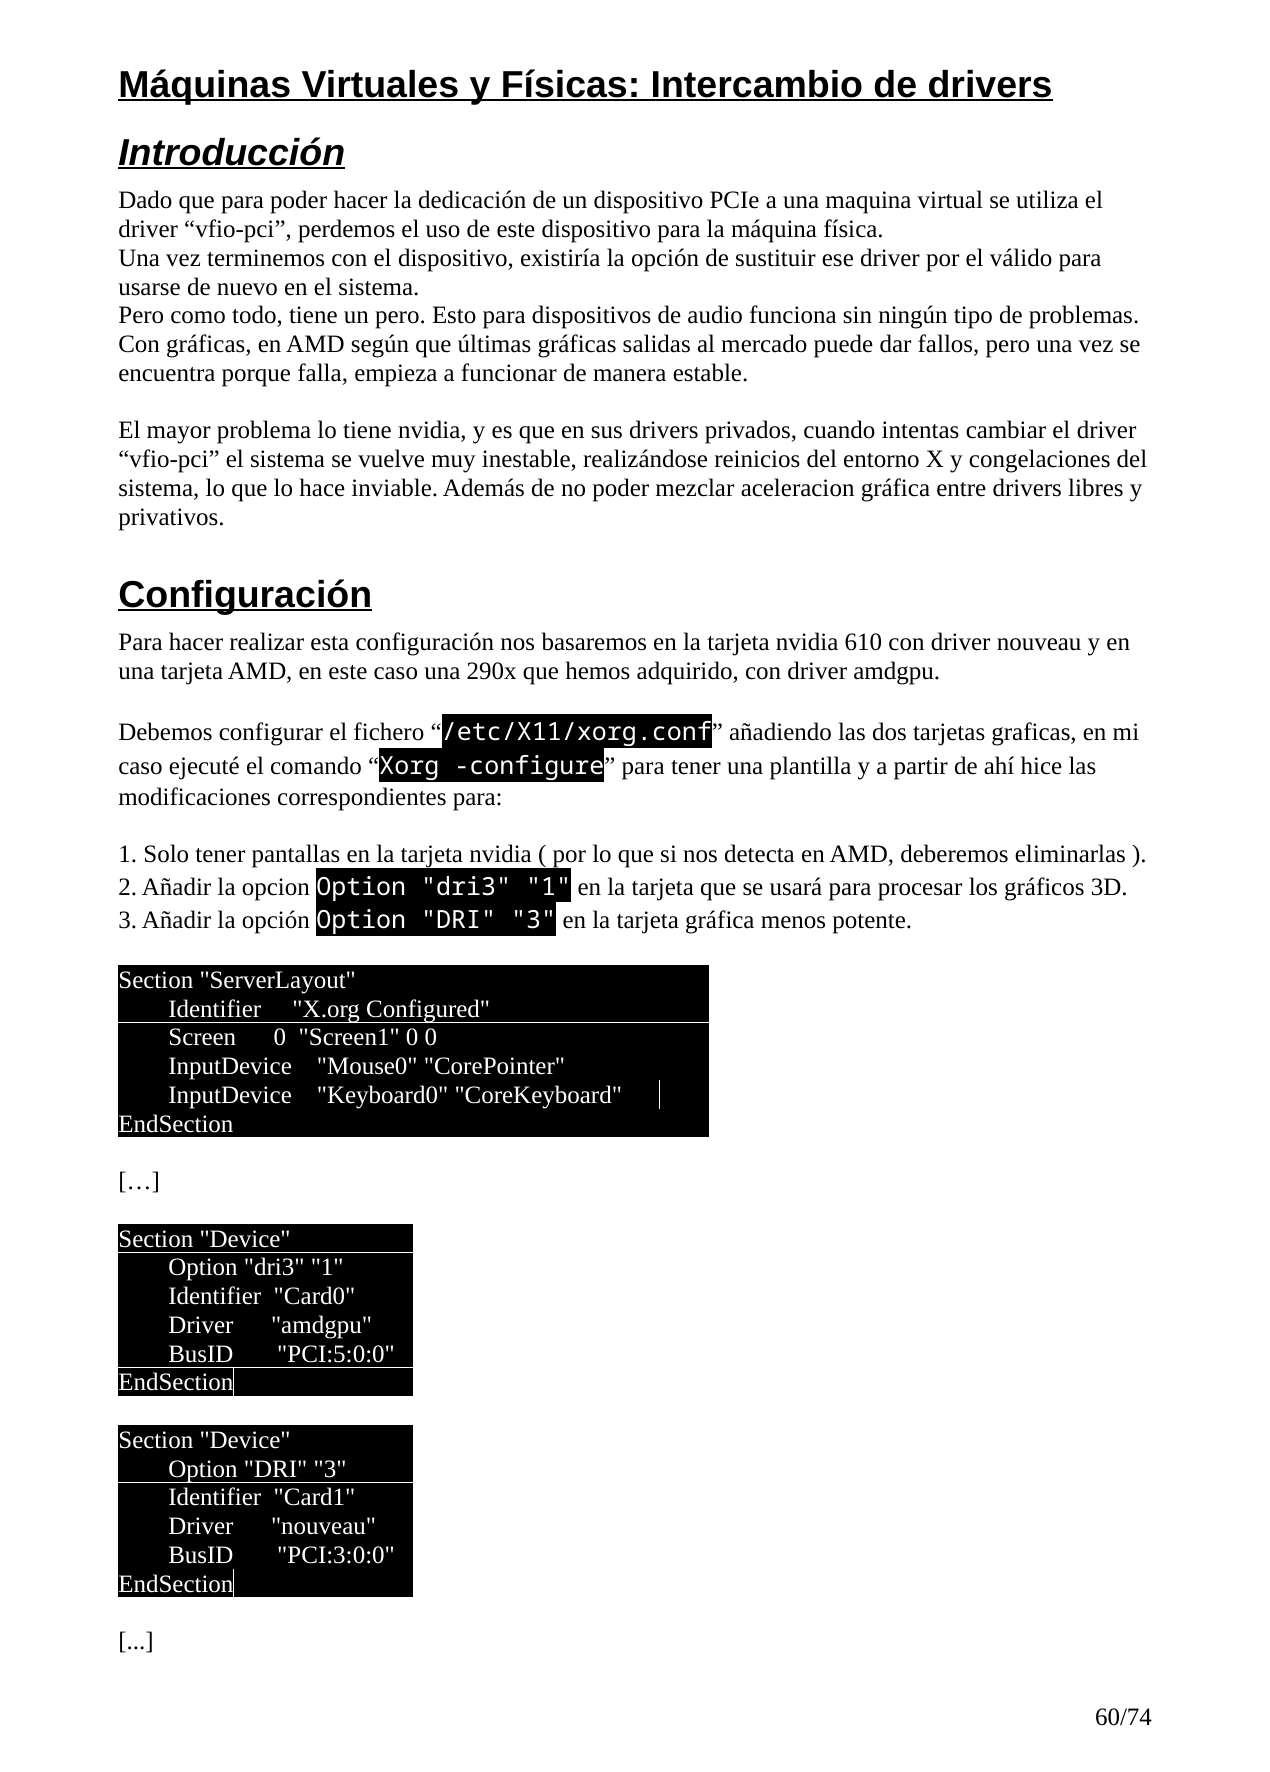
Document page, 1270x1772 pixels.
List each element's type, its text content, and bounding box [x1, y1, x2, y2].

text InputDevice "Keyboard0" "CoreKeyboard" [118, 1080, 1152, 1109]
subtitle Configuración [118, 572, 1152, 615]
text EndSection [118, 1367, 1152, 1396]
text 2. Añadir la opcion Option "dri3" "1" en la tarjeta que se usará para procesar los gráficos 3D. [118, 868, 1152, 902]
subtitle Máquinas Virtuales y Físicas: Intercambio de drivers [118, 62, 1152, 105]
text Option "DRI" "3" [118, 1454, 1152, 1482]
text Debemos configurar el fichero “/etc/X11/xorg.conf” añadiendo las dos tarjetas graficas, en mi caso ejecuté el comando “Xorg -configure” para tener una plantilla y a partir de ahí hice las modificaciones correspondientes para: [118, 714, 1152, 811]
text EndSection [118, 1569, 1152, 1597]
text [...] [118, 1626, 1152, 1655]
text Identifier "Card0" [118, 1281, 1152, 1310]
text Option "dri3" "1" [118, 1252, 1152, 1281]
text 1. Solo tener pantallas en la tarjeta nvidia ( por lo que si nos detecta en AMD, deberemos eliminarlas ). [118, 839, 1152, 868]
text EndSection [118, 1109, 1152, 1137]
text Section "ServerLayout" [118, 965, 1152, 994]
text […] [118, 1166, 1152, 1195]
text Una vez terminemos con el dispositivo, existiría la opción de sustituir ese driver por el válido para usarse de nuevo en el sistema. [118, 243, 1152, 301]
text Section "Device" [118, 1224, 1152, 1252]
subtitle Introducción [118, 130, 1152, 173]
text Pero como todo, tiene un pero. Esto para dispositivos de audio funciona sin ningún tipo de problemas. Con gráficas, en AMD según que últimas gráficas salidas al mercado puede dar fallos, pero una vez se encuentra porque falla, empieza a funcionar de manera estable. [118, 301, 1152, 387]
text Para hacer realizar esta configuración nos basaremos en la tarjeta nvidia 610 con driver nouveau y en una tarjeta AMD, en este caso una 290x que hemos adquirido, con driver amdgpu. [118, 627, 1152, 685]
text Identifier "Card1" [118, 1482, 1152, 1511]
text Screen 0 "Screen1" 0 0 [118, 1022, 1152, 1051]
text Section "Device" [118, 1425, 1152, 1454]
text 3. Añadir la opción Option "DRI" "3" en la tarjeta gráfica menos potente. [118, 902, 1152, 936]
text Dado que para poder hacer la dedicación de un dispositivo PCIe a una maquina virtual se utiliza el driver “vfio-pci”, perdemos el uso de este dispositivo para la máquina física. [118, 186, 1152, 243]
text BusID "PCI:3:0:0" [118, 1540, 1152, 1569]
text Identifier "X.org Configured" [118, 994, 1152, 1022]
text Driver "amdgpu" [118, 1310, 1152, 1339]
text Driver "nouveau" [118, 1511, 1152, 1540]
text BusID "PCI:5:0:0" [118, 1339, 1152, 1367]
text El mayor problema lo tiene nvidia, y es que en sus drivers privados, cuando intentas cambiar el driver “vfio-pci” el sistema se vuelve muy inestable, realizándose reinicios del entorno X y congelaciones del sistema, lo que lo hace inviable. Además de no poder mezclar aceleracion gráfica entre drivers libres y privativos. [118, 416, 1152, 531]
text InputDevice "Mouse0" "CorePointer" [118, 1051, 1152, 1080]
